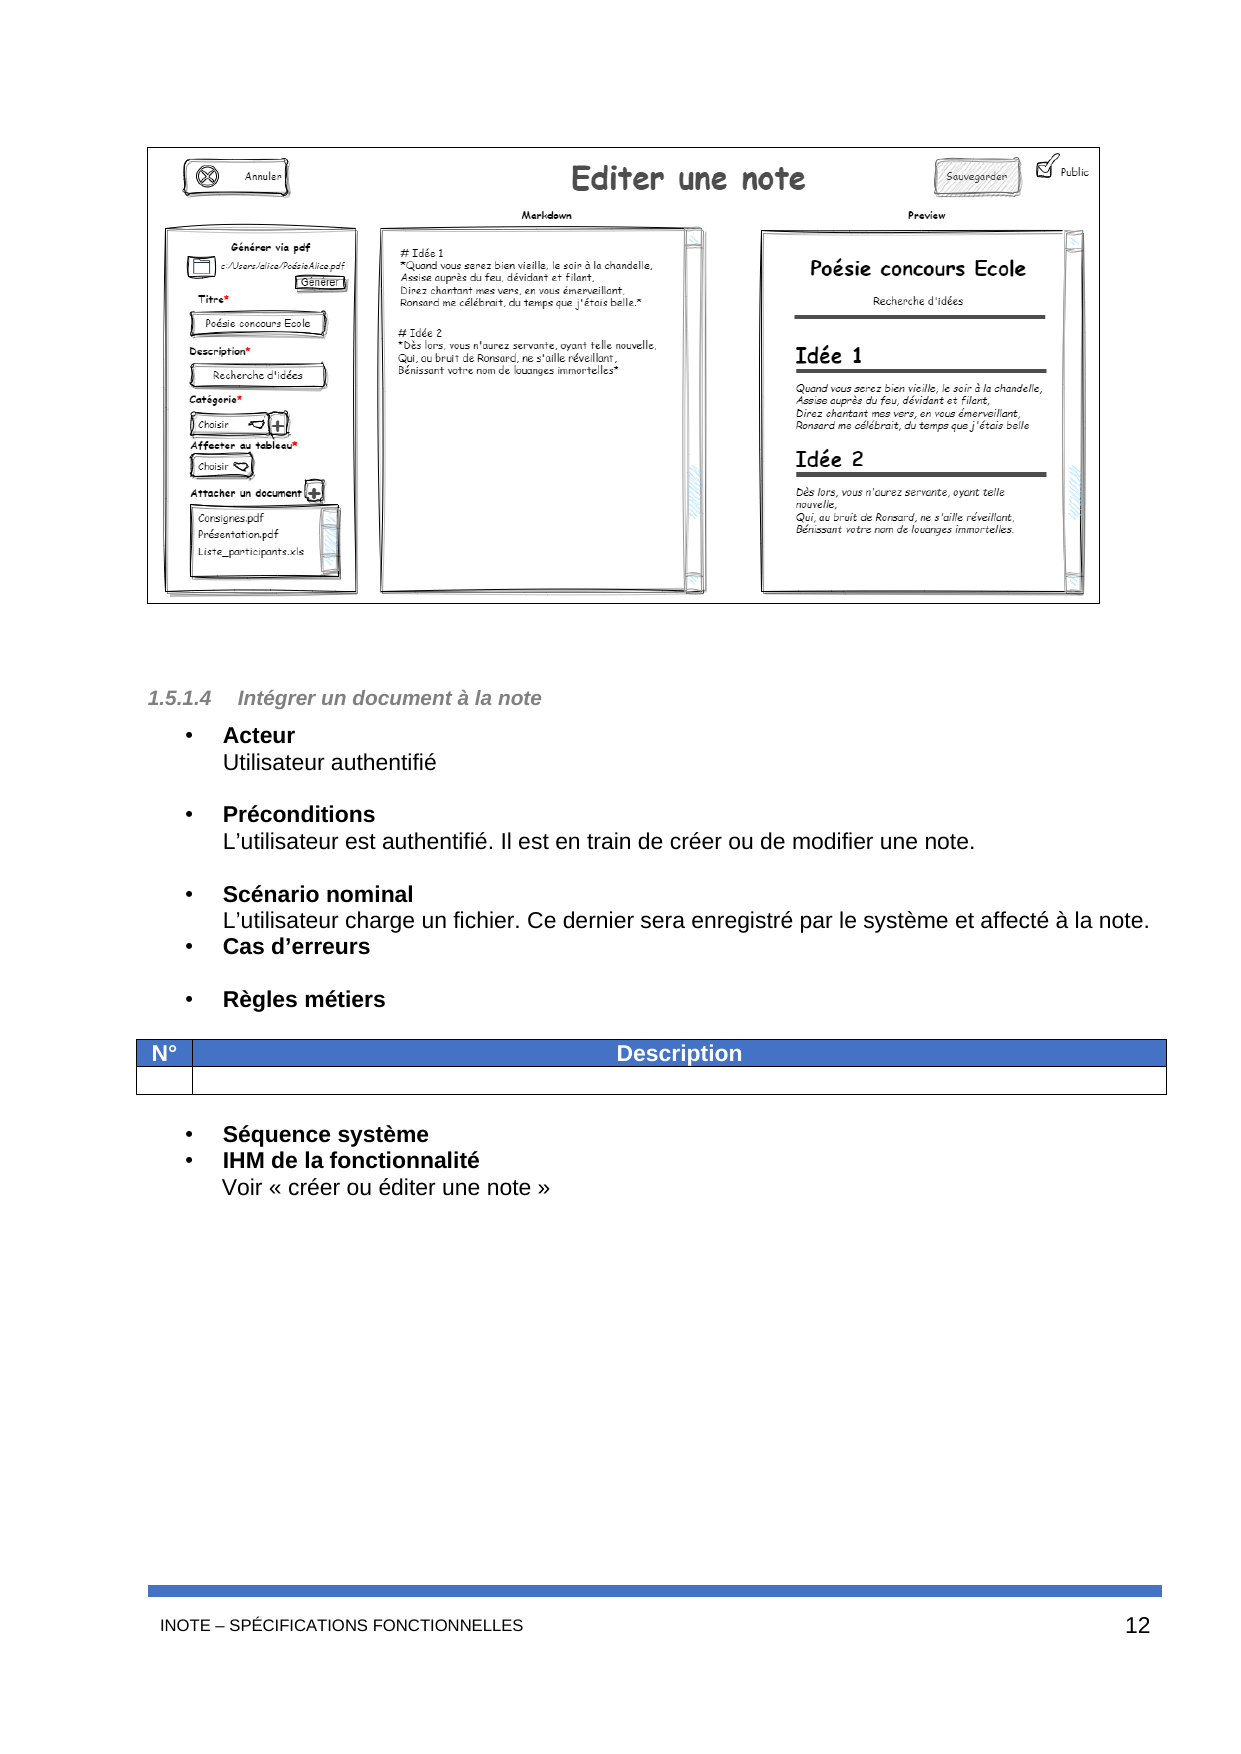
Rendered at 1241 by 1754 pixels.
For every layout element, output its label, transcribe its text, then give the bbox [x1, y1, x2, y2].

list Règles métiers [185, 986, 1162, 1012]
list Acteur [185, 722, 1162, 749]
table_header N° [137, 1040, 192, 1066]
table_header Description [193, 1040, 1166, 1066]
list L’utilisateur est authentifié. Il est en train de créer ou de modifier une note. [185, 828, 1162, 854]
list Scénario nominal [185, 881, 1162, 907]
list L’utilisateur charge un fichier. Ce dernier sera enregistré par le système et affecté à la note. [185, 907, 1162, 933]
text Voir « créer ou éditer une note » [148, 1173, 1162, 1200]
list Cas d’erreurs [185, 933, 1162, 959]
table_cell [137, 1067, 192, 1093]
subtitle Intégrer un document à la note [148, 686, 1162, 710]
list IHM de la fonctionnalité [185, 1147, 1162, 1173]
list Séquence système [185, 1121, 1162, 1147]
picture [148, 148, 1099, 603]
list Utilisateur authentifié [185, 749, 1162, 775]
table_cell [193, 1067, 1166, 1093]
list Préconditions [185, 801, 1162, 828]
